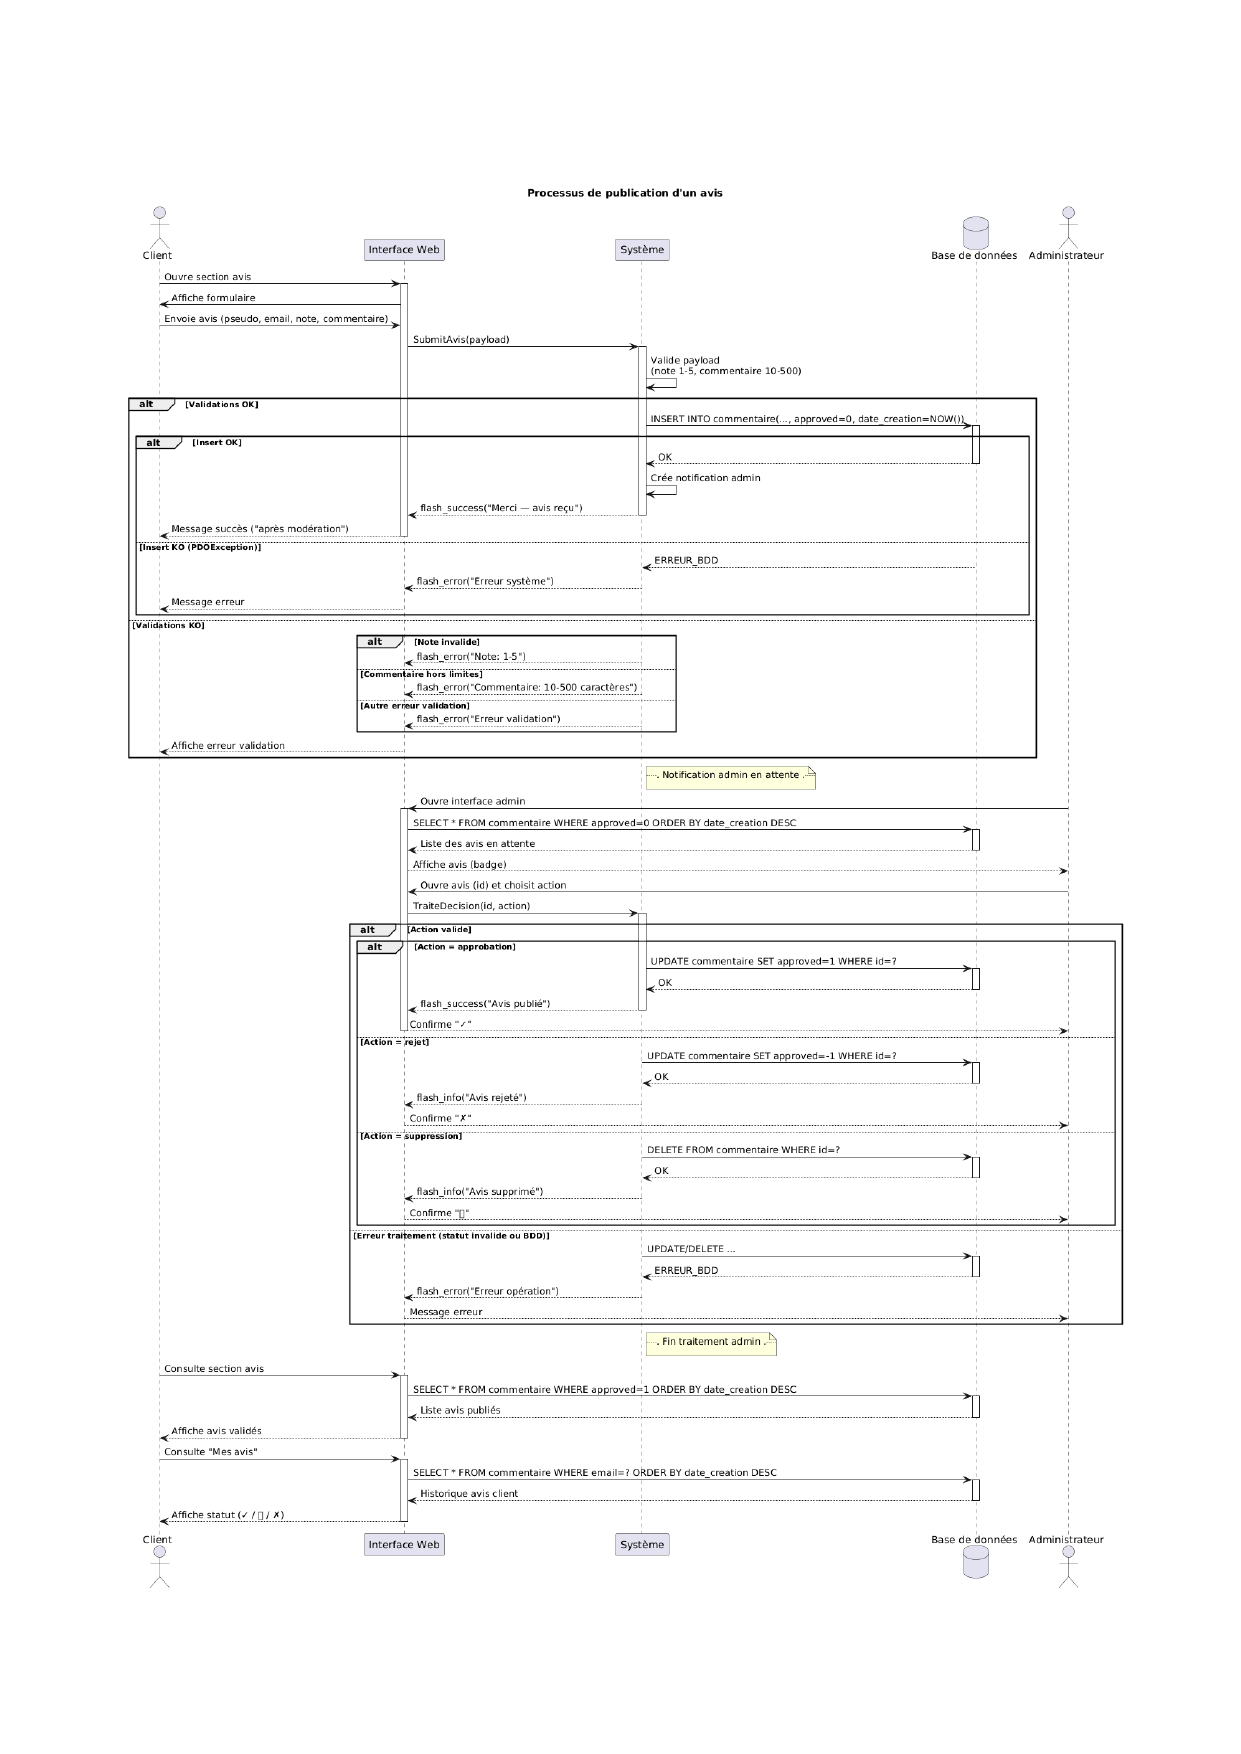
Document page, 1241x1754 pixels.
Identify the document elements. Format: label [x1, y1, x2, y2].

picture [122, 176, 1126, 1591]
